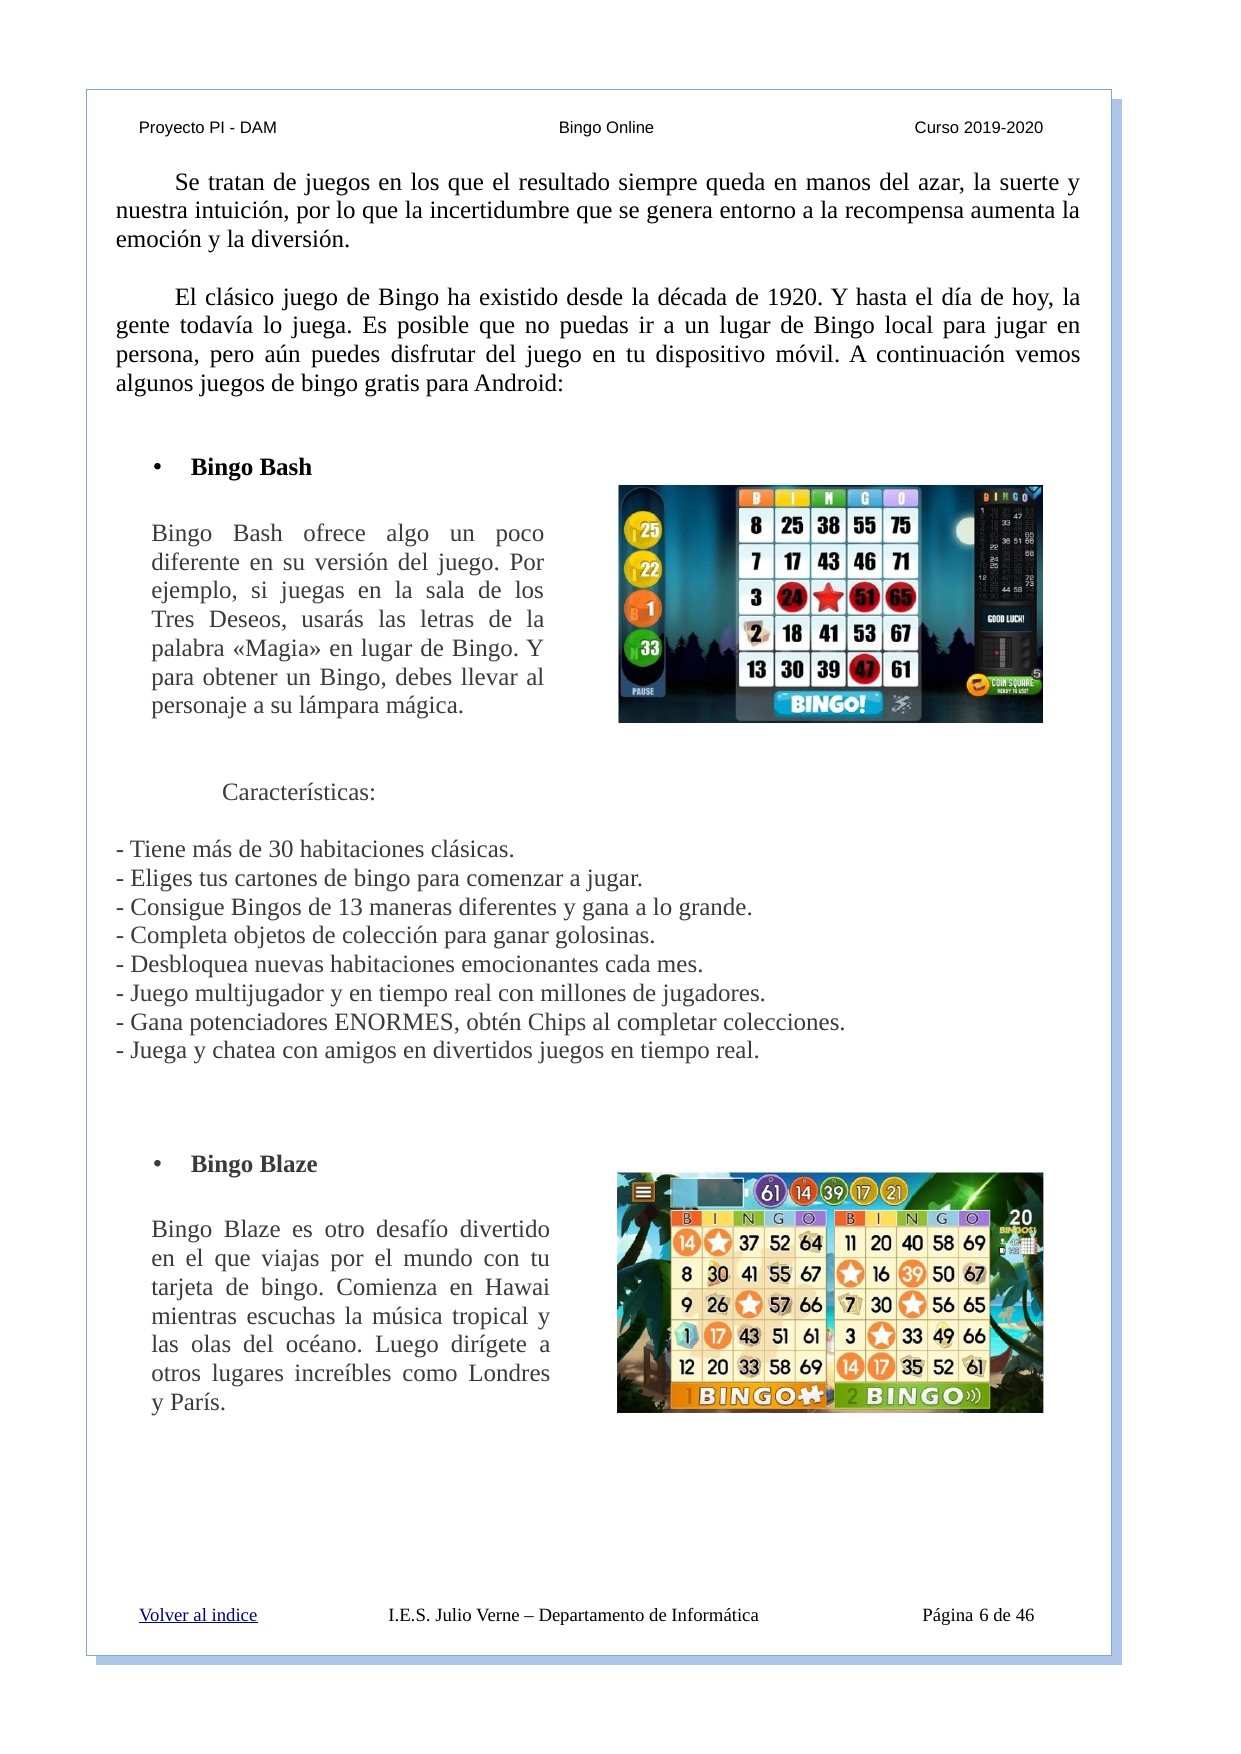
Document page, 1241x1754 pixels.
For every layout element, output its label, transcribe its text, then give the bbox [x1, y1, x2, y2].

list Bingo Blaze [153, 1122, 1082, 1186]
picture [616, 483, 1044, 724]
text - Juego multijugador y en tiempo real con millones de jugadores. [116, 978, 1076, 1007]
text - Consigue Bingos de 13 maneras diferentes y gana a lo grande. [116, 892, 1076, 921]
text - Desbloquea nuevas habitaciones emocionantes cada mes. [116, 949, 1076, 978]
picture [616, 1170, 1044, 1414]
list Bingo Bash ofrece algo un poco diferente en su versión del juego. Por ejemplo, si juegas en la sala de los Tres Deseos, usarás las letras de la palabra «Magia» en lugar de Bingo. Y para obtener un Bingo, debes llevar al personaje a su lámpara mágica. [116, 518, 544, 719]
text El clásico juego de Bingo ha existido desde la década de 1920. Y hasta el día de hoy, la gente todavía lo juega. Es posible que no puedas ir a un lugar de Bingo local para jugar en persona, pero aún puedes disfrutar del juego en tu dispositivo móvil. A continuación vemos algunos juegos de bingo gratis para Android: [116, 282, 1082, 397]
list Bingo Bash [153, 426, 1082, 489]
text - Tiene más de 30 habitaciones clásicas. [116, 834, 1076, 863]
text - Gana potenciadores ENORMES, obtén Chips al completar colecciones. [116, 1007, 1076, 1036]
list Bingo Blaze es otro desafío divertido en el que viajas por el mundo con tu tarjeta de bingo. Comienza en Hawai mientras escuchas la música tropical y las olas del océano. Luego dirígete a otros lugares increíbles como Londres y París. [116, 1214, 550, 1416]
text - Completa objetos de colección para ganar golosinas. [116, 921, 1076, 949]
text - Eliges tus cartones de bingo para comenzar a jugar. [116, 863, 1076, 892]
text Se tratan de juegos en los que el resultado siempre queda en manos del azar, la suerte y nuestra intuición, por lo que la incertidumbre que se genera entorno a la recompensa aumenta la emoción y la diversión. [116, 167, 1082, 253]
text - Juega y chatea con amigos en divertidos juegos en tiempo real. [116, 1036, 1076, 1064]
list Características: [222, 777, 1076, 806]
